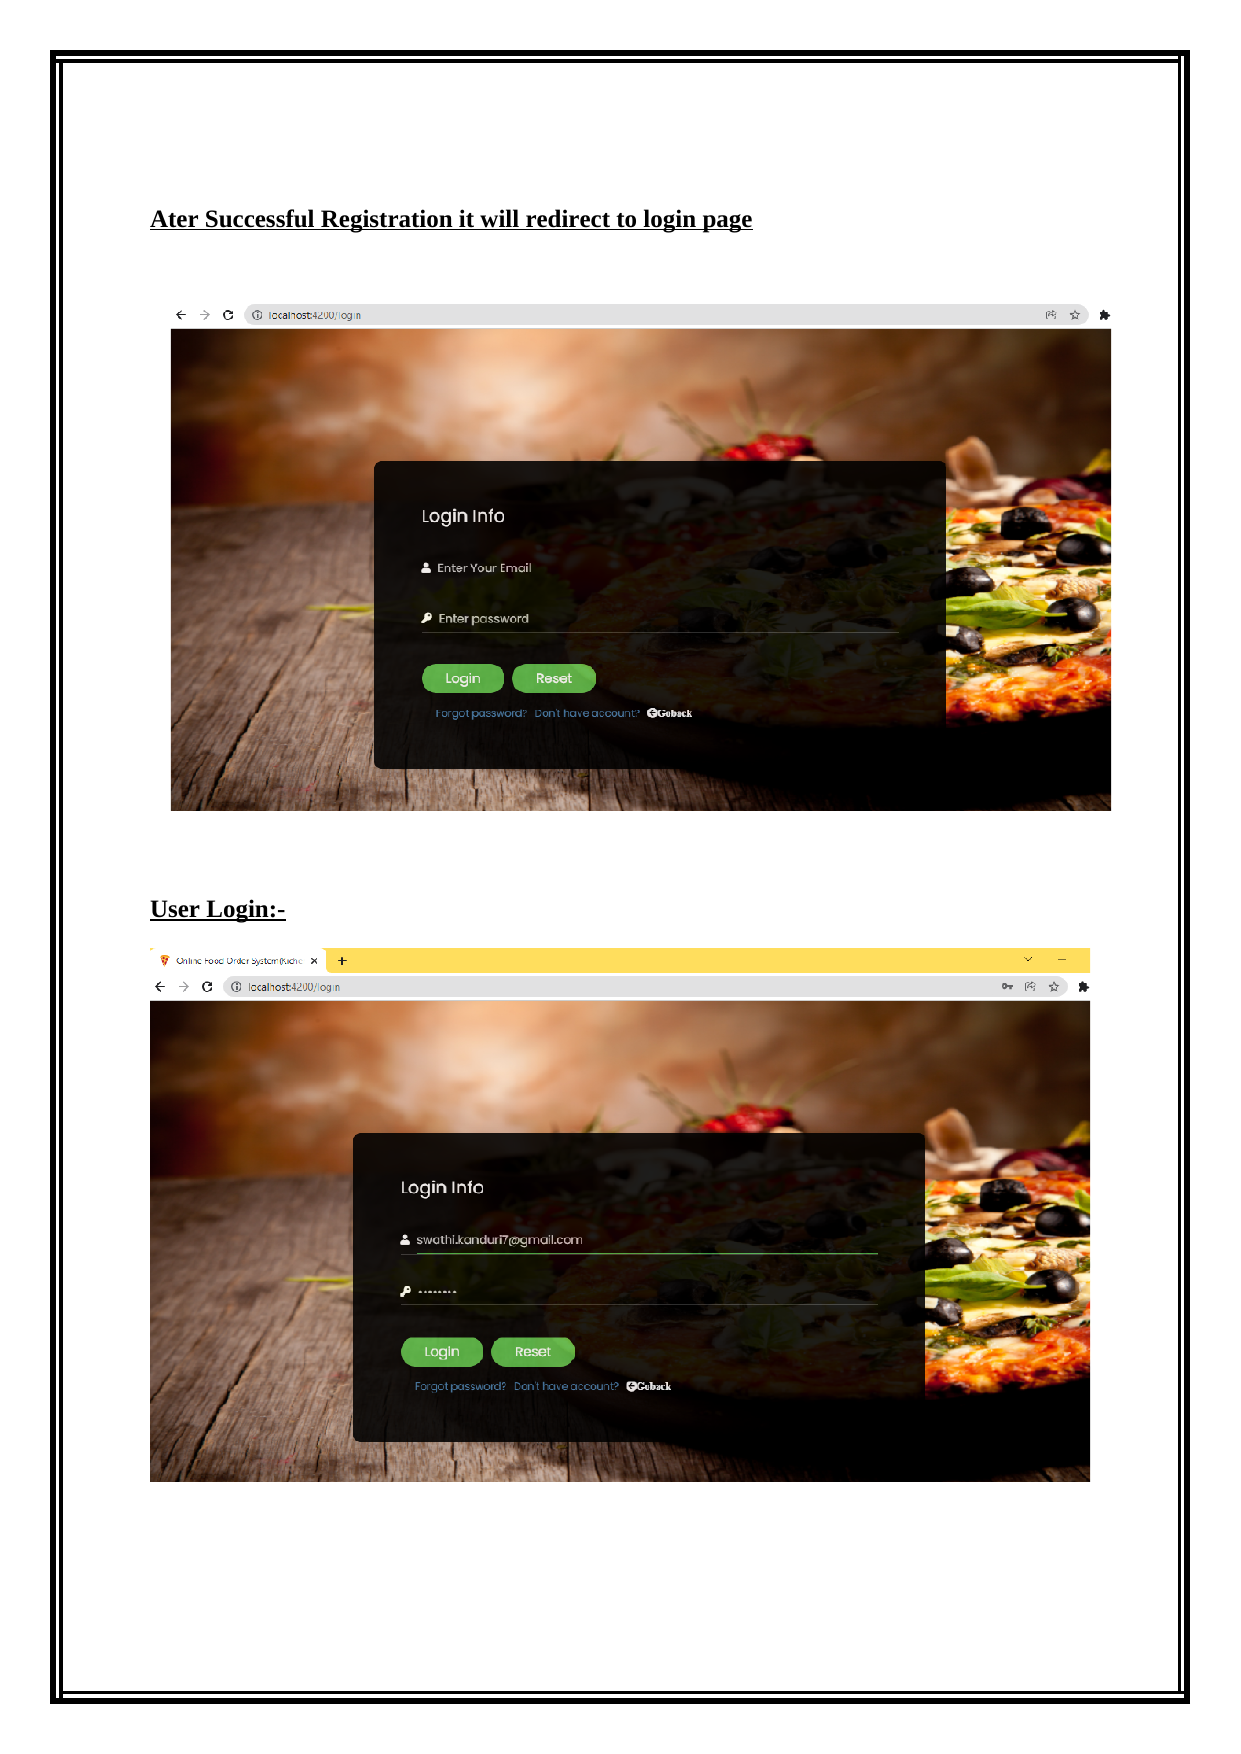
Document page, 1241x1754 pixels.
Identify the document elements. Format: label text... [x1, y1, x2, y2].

text Ater Successful Registration it will redirect to login page [150, 204, 1090, 233]
picture [170, 302, 1112, 811]
picture [150, 948, 1091, 1482]
text User Login:- [150, 894, 1090, 923]
